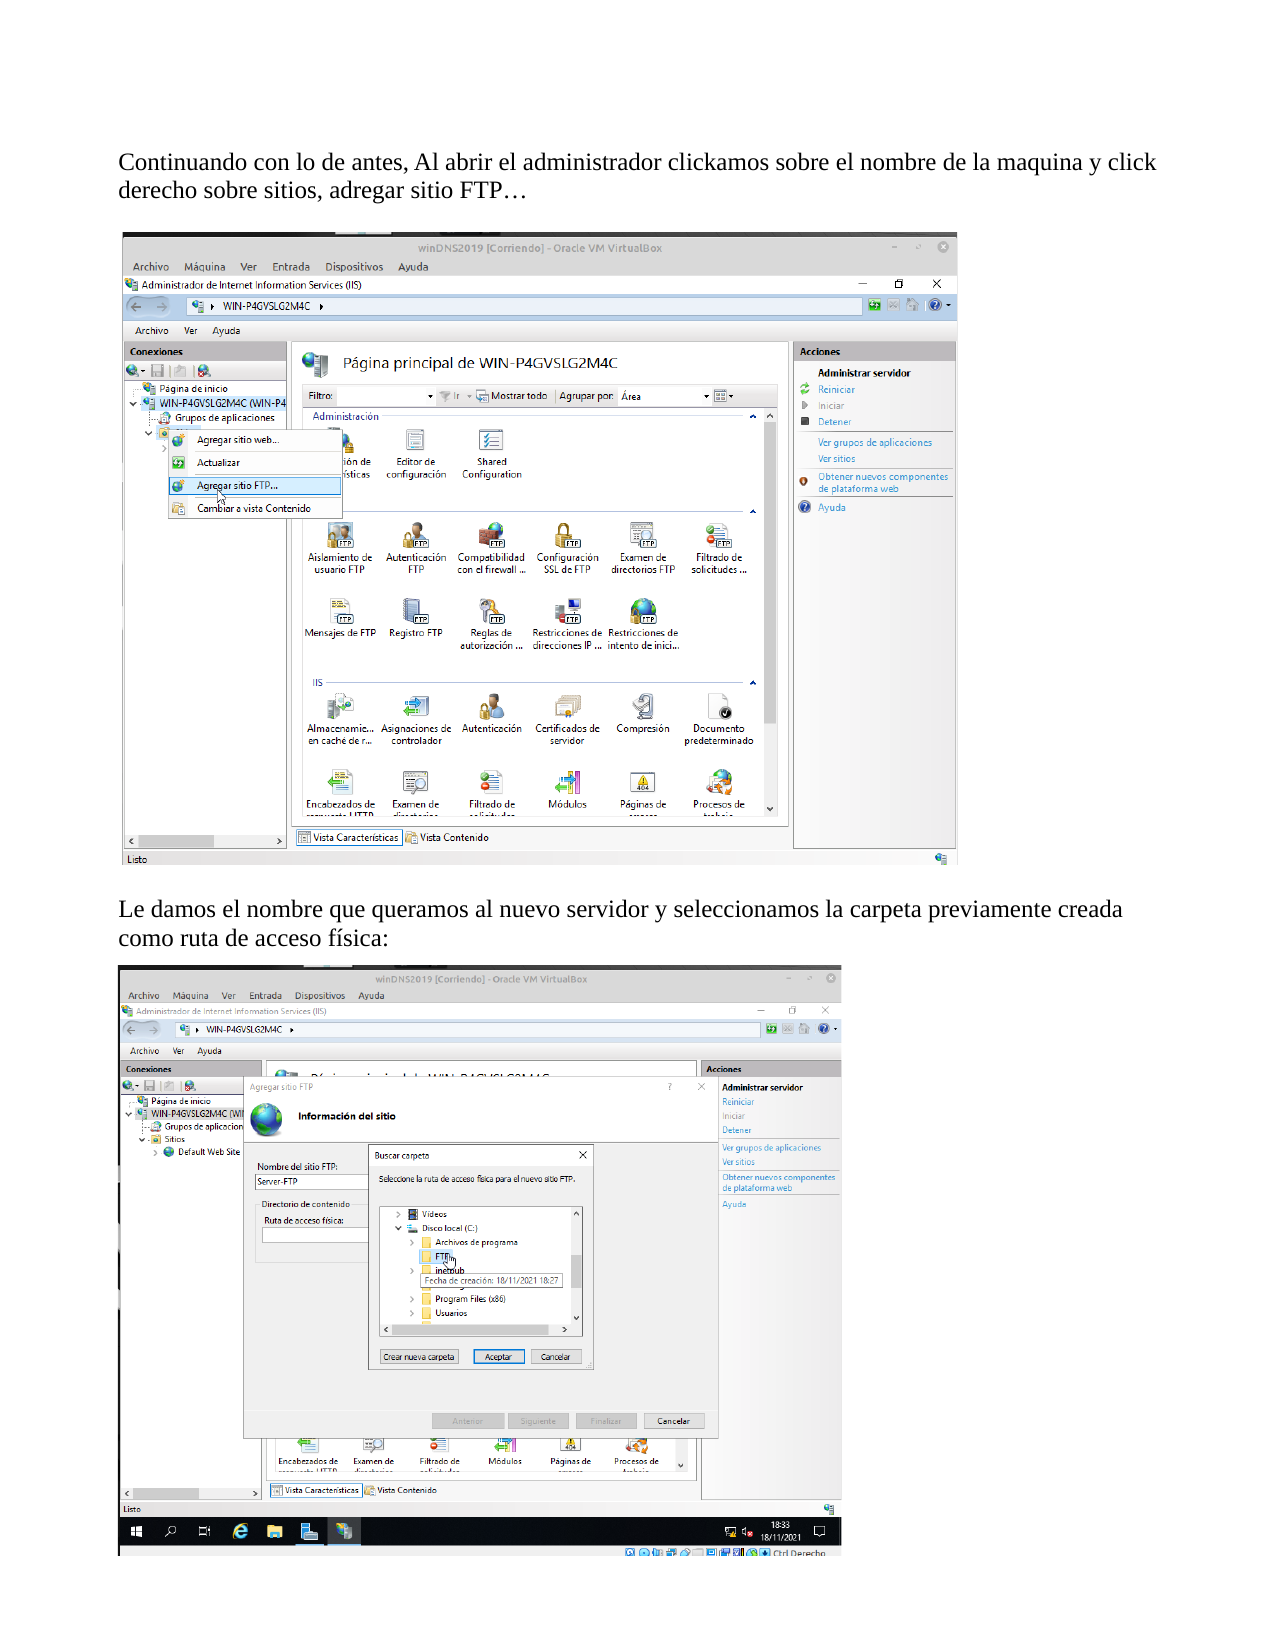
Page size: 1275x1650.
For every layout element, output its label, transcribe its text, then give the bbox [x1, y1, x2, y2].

text Le damos el nombre que queramos al nuevo servidor y seleccionamos la carpeta previamente creada como ruta de acceso física: [118, 894, 1157, 952]
text Continuando con lo de antes, Al abrir el administrador clickamos sobre el nombre de la maquina y click derecho sobre sitios, adregar sitio FTP… [118, 147, 1157, 204]
picture [770, 965, 842, 1556]
picture [882, 232, 958, 865]
